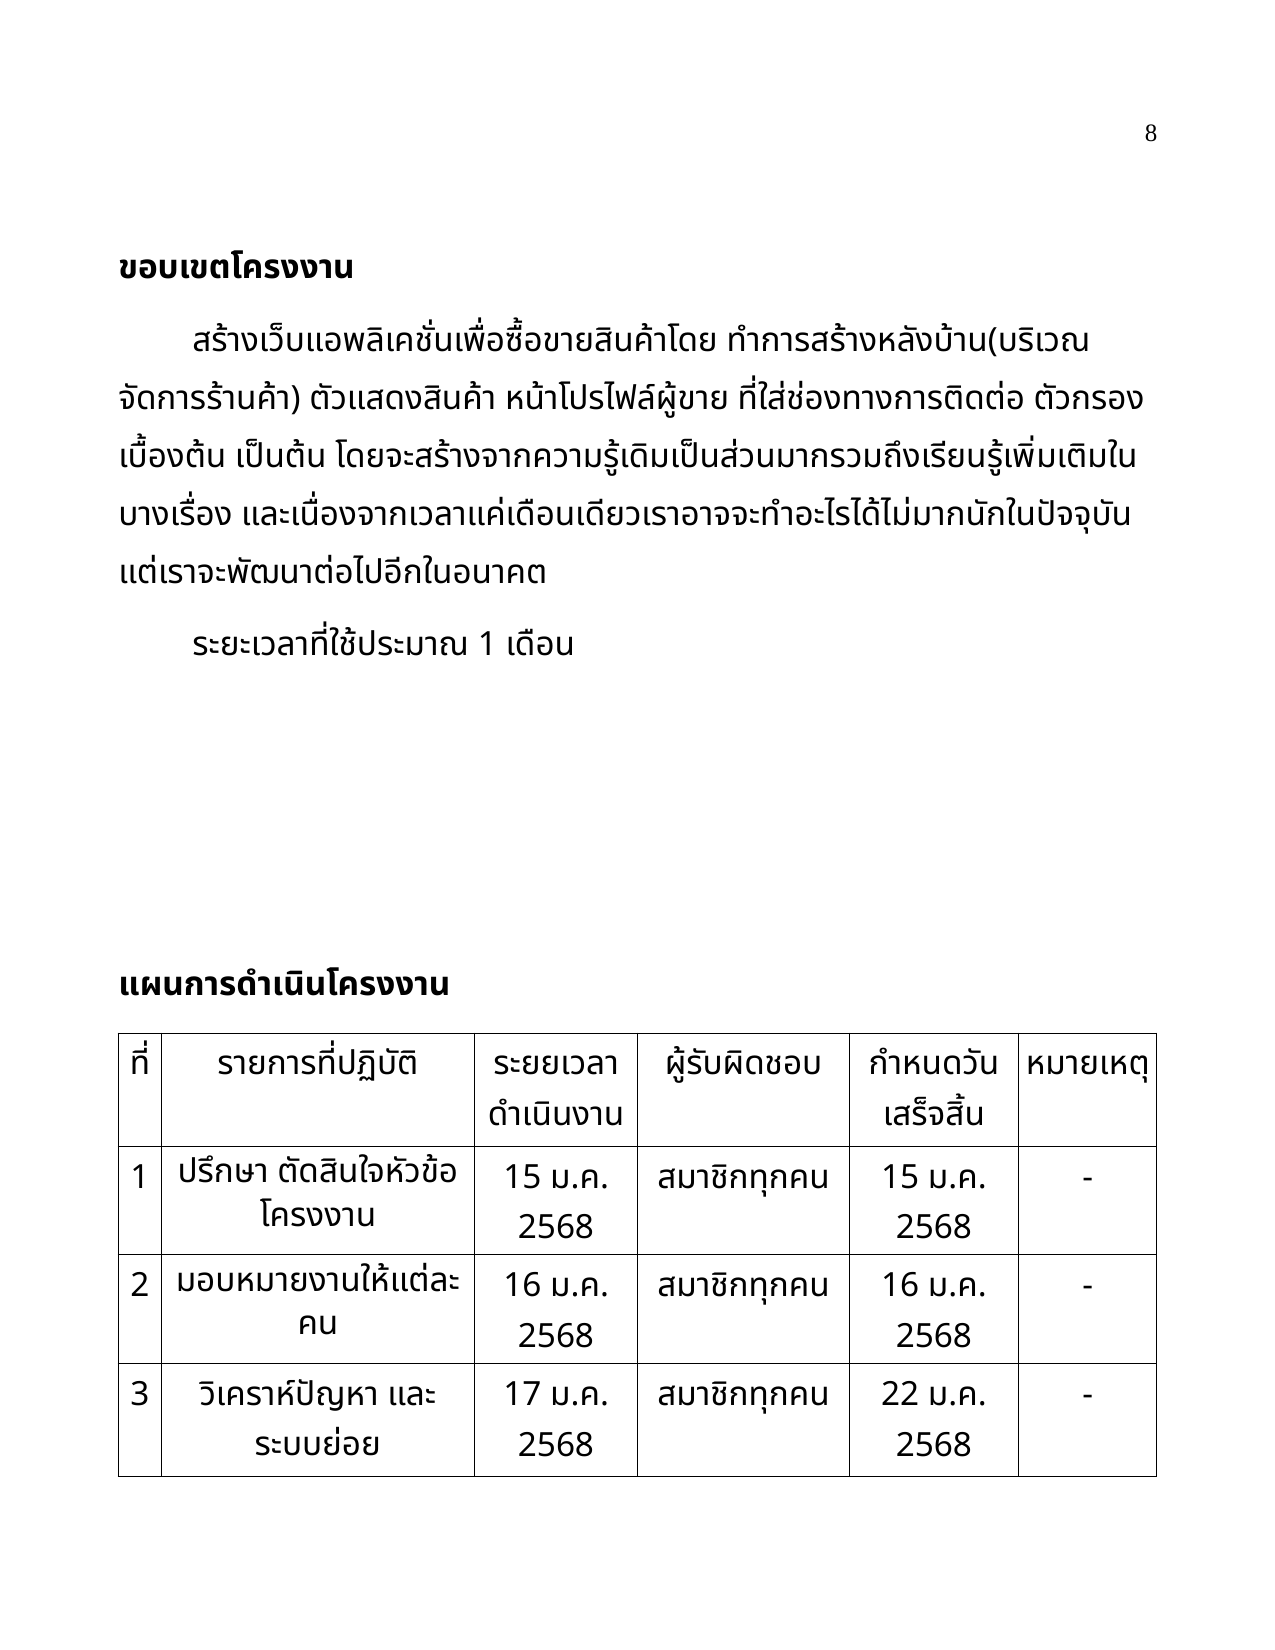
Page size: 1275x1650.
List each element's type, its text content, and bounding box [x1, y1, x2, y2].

table_cell มอบหมายงานให้แต่ละคน [162, 1255, 474, 1363]
table_cell 1 [119, 1147, 161, 1254]
table_header กำหนดวันเสร็จสิ้น [850, 1034, 1018, 1146]
table_header ที่ [119, 1034, 161, 1146]
table_cell 15 ม.ค. 2568 [475, 1147, 637, 1254]
text สร้างเว็บแอพลิเคชั่นเพื่อซื้อขายสินค้าโดย ทำการสร้างหลังบ้าน(บริเวณจัดการร้านค้า) ตัวแสดงสินค้า หน้าโปรไฟล์ผู้ขาย ที่ใส่ช่องทางการติดต่อ ตัวกรองเบื้องต้น เป็นต้น โดยจะสร้างจากความรู้เดิมเป็นส่วนมากรวมถึงเรียนรู้เพิ่มเติมในบางเรื่อง และเนื่องจากเวลาแค่เดือนเดียวเราอาจจะทำอะไรได้ไม่มากนักในปัจจุบัน แต่เราจะพัฒนาต่อไปอีกในอนาคต [118, 316, 1157, 598]
table_cell สมาชิกทุกคน [638, 1255, 849, 1363]
table_cell ปรึกษา ตัดสินใจหัวข้อ โครงงาน [162, 1147, 474, 1254]
table_cell - [1019, 1255, 1156, 1363]
table_header ผู้รับผิดชอบ [638, 1034, 849, 1146]
table_cell 17 ม.ค. 2568 [475, 1364, 637, 1476]
text ขอบเขตโครงงาน [118, 243, 1157, 293]
table_cell 3 [119, 1364, 161, 1476]
table_cell วิเคราห์ปัญหา และ ระบบย่อย [162, 1364, 474, 1476]
table_header หมายเหตุ [1019, 1034, 1156, 1146]
table_cell สมาชิกทุกคน [638, 1147, 849, 1254]
table_cell 16 ม.ค. 2568 [475, 1255, 637, 1363]
text ระยะเวลาที่ใช้ประมาณ 1 เดือน [118, 620, 1157, 671]
table_cell 15 ม.ค. 2568 [850, 1147, 1018, 1254]
table_cell 16 ม.ค. 2568 [850, 1255, 1018, 1363]
table_header รายการที่ปฏิบัติ [162, 1034, 474, 1146]
table_cell - [1019, 1147, 1156, 1254]
table_cell - [1019, 1364, 1156, 1476]
table_cell 2 [119, 1255, 161, 1363]
table_cell 22 ม.ค. 2568 [850, 1364, 1018, 1476]
text แผนการดำเนินโครงงาน [118, 960, 1157, 1010]
table_cell สมาชิกทุกคน [638, 1364, 849, 1476]
table_header ระยยเวลาดำเนินงาน [475, 1034, 637, 1146]
